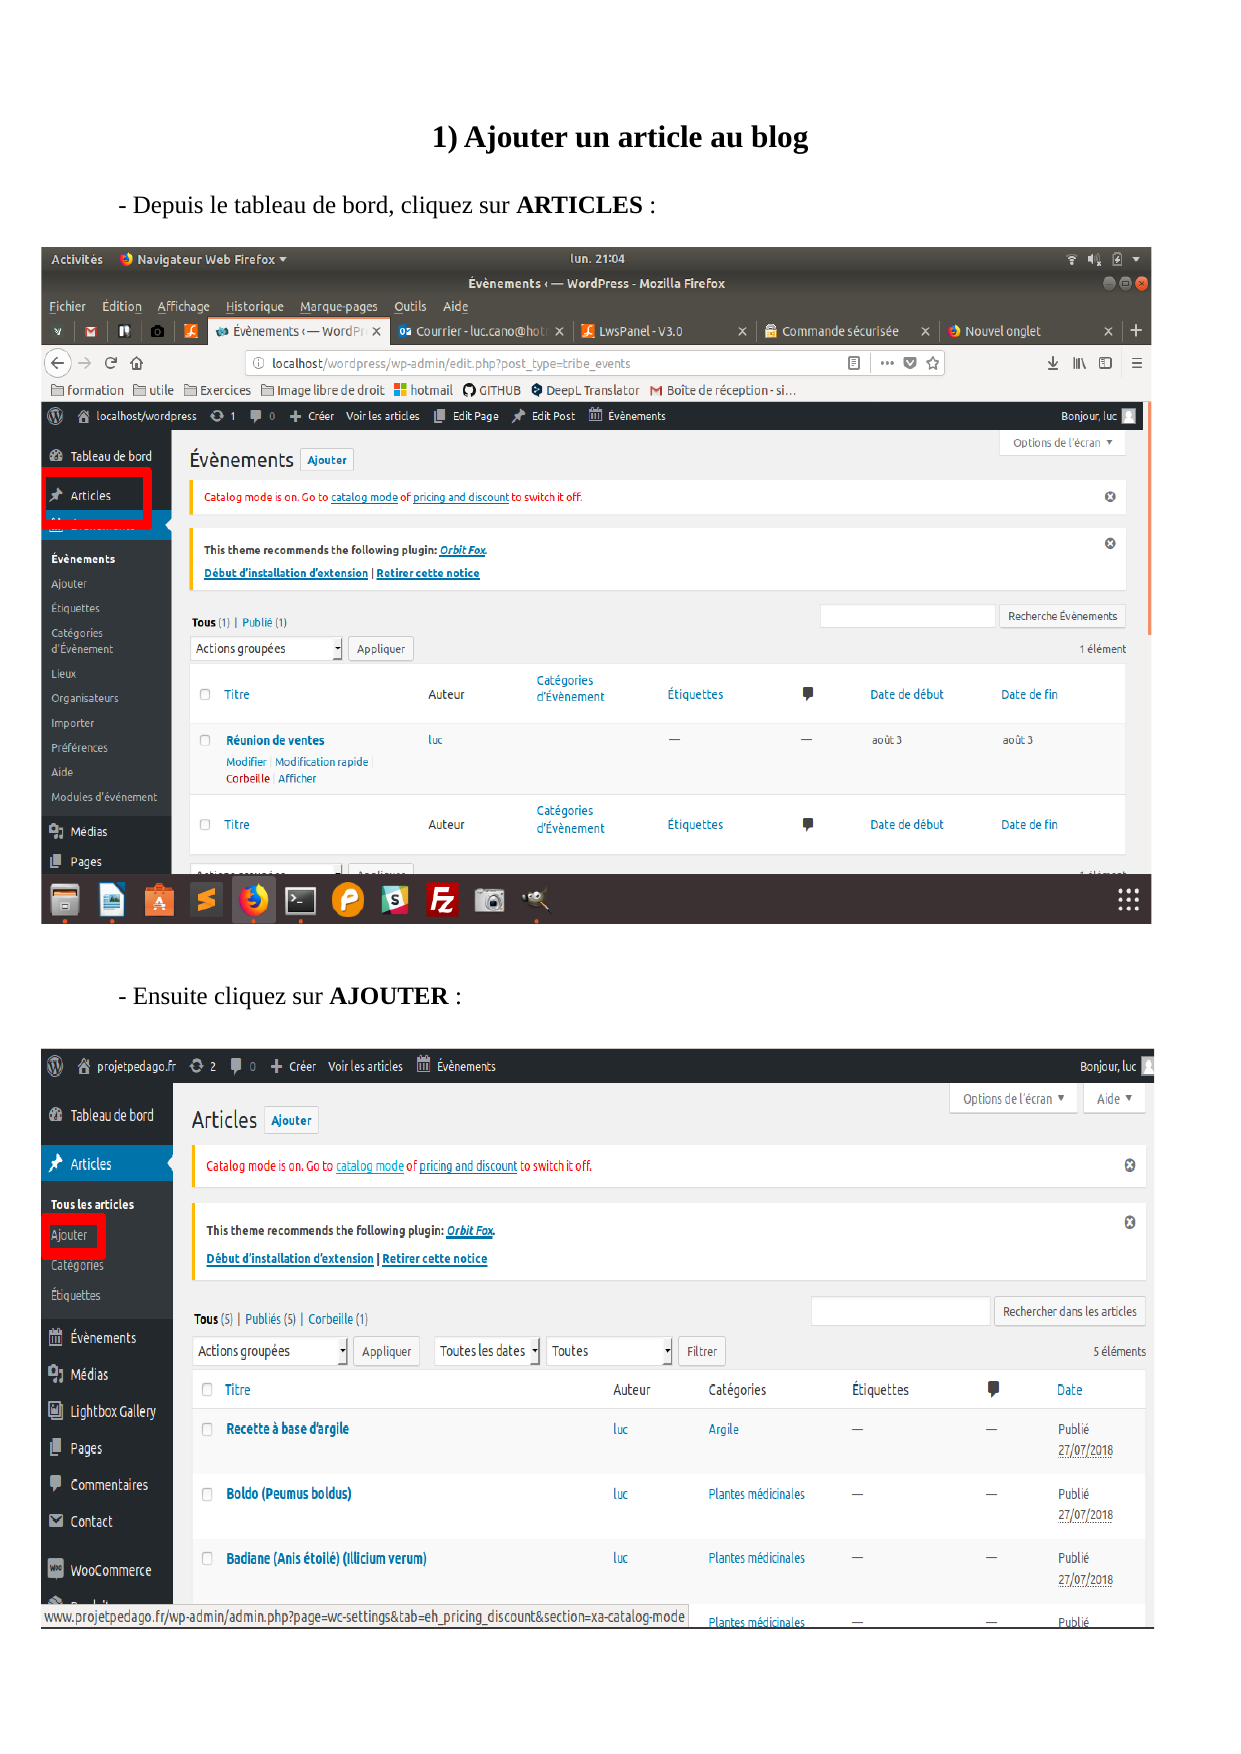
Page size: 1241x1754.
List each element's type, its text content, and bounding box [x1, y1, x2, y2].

picture [23, 1048, 1155, 1629]
text - Depuis le tableau de bord, cliquez sur ARTICLES : [118, 190, 1122, 219]
text - Ensuite cliquez sur AJOUTER : [118, 981, 1122, 1010]
picture [41, 247, 1152, 924]
text 1) Ajouter un article au blog [118, 118, 1122, 154]
